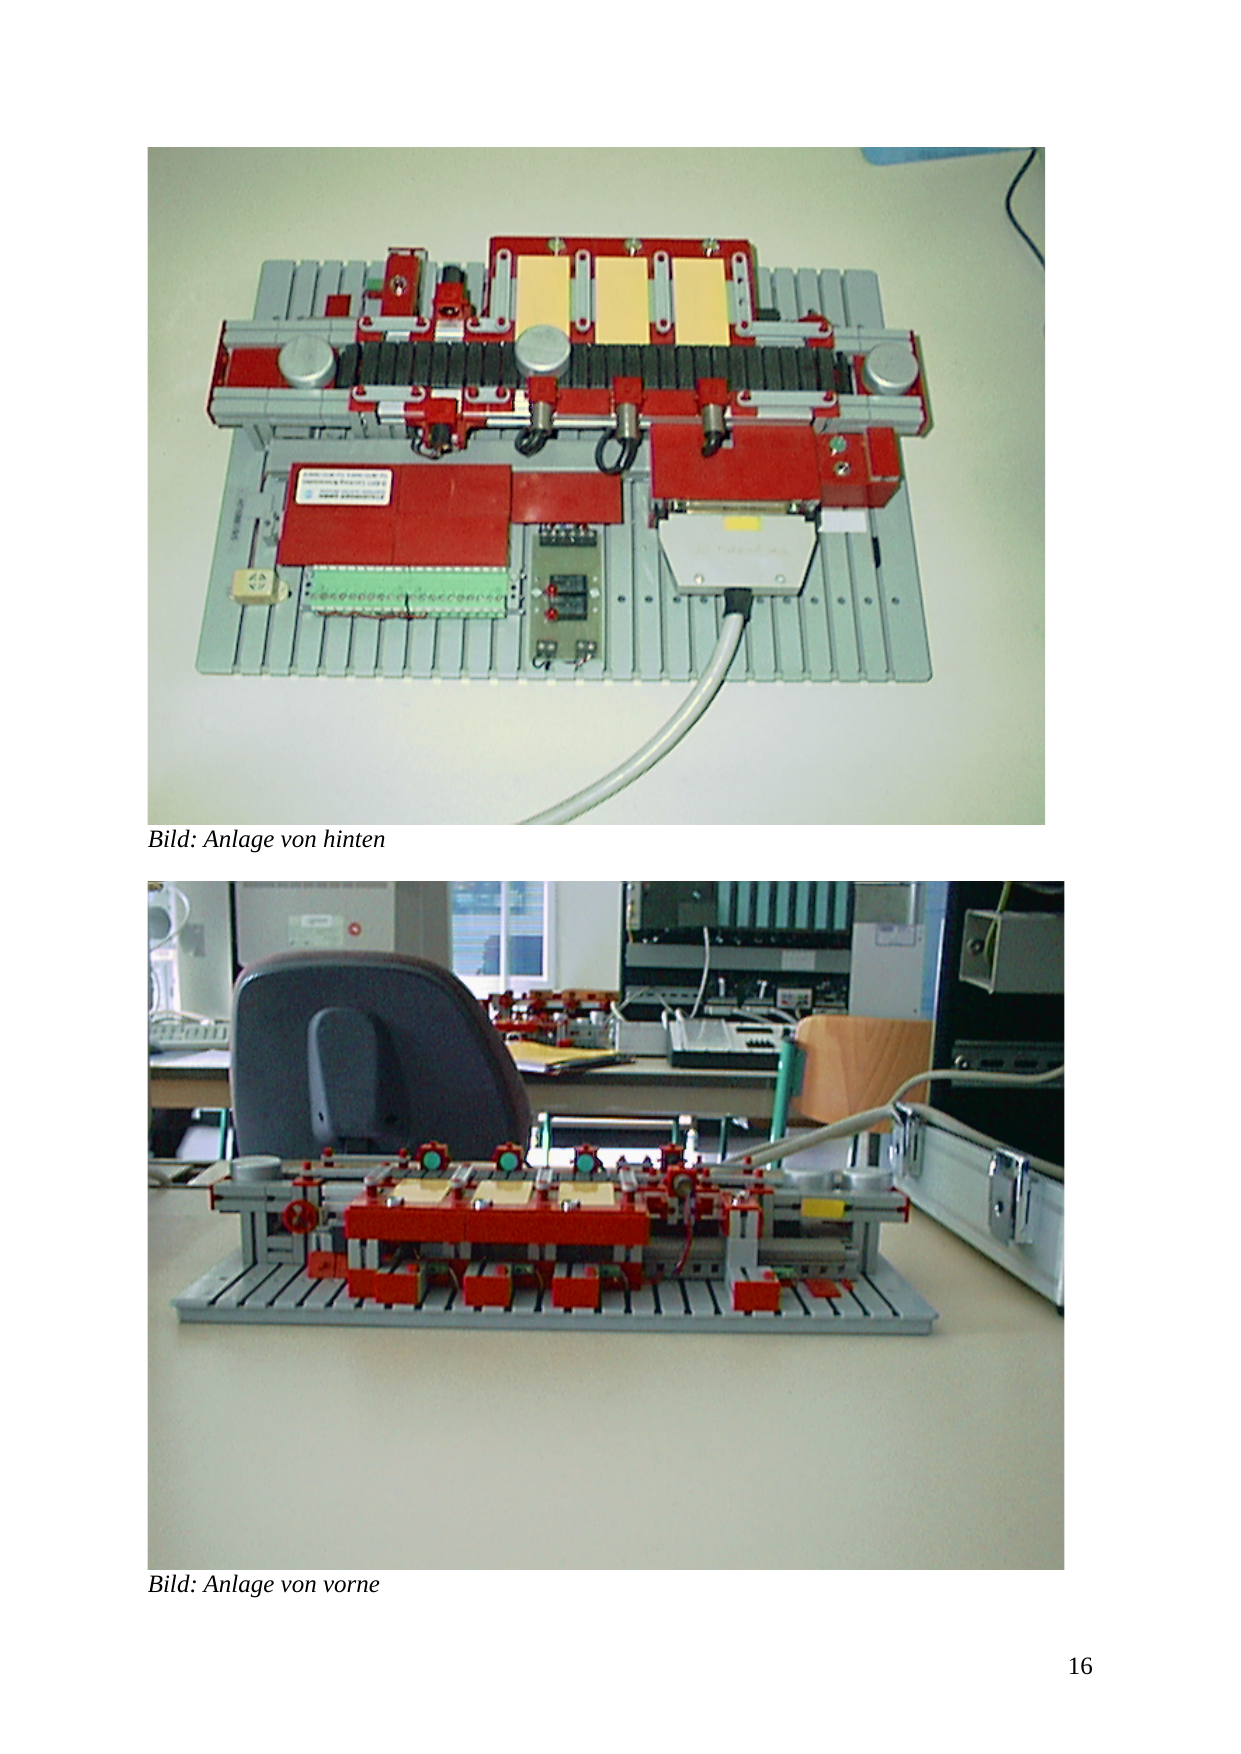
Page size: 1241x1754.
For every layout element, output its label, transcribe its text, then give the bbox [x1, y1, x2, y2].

text Bild: Anlage von hinten [148, 824, 1093, 853]
text Bild: Anlage von vorne [148, 1569, 1093, 1598]
picture [147, 881, 1065, 1570]
picture [147, 147, 1046, 825]
